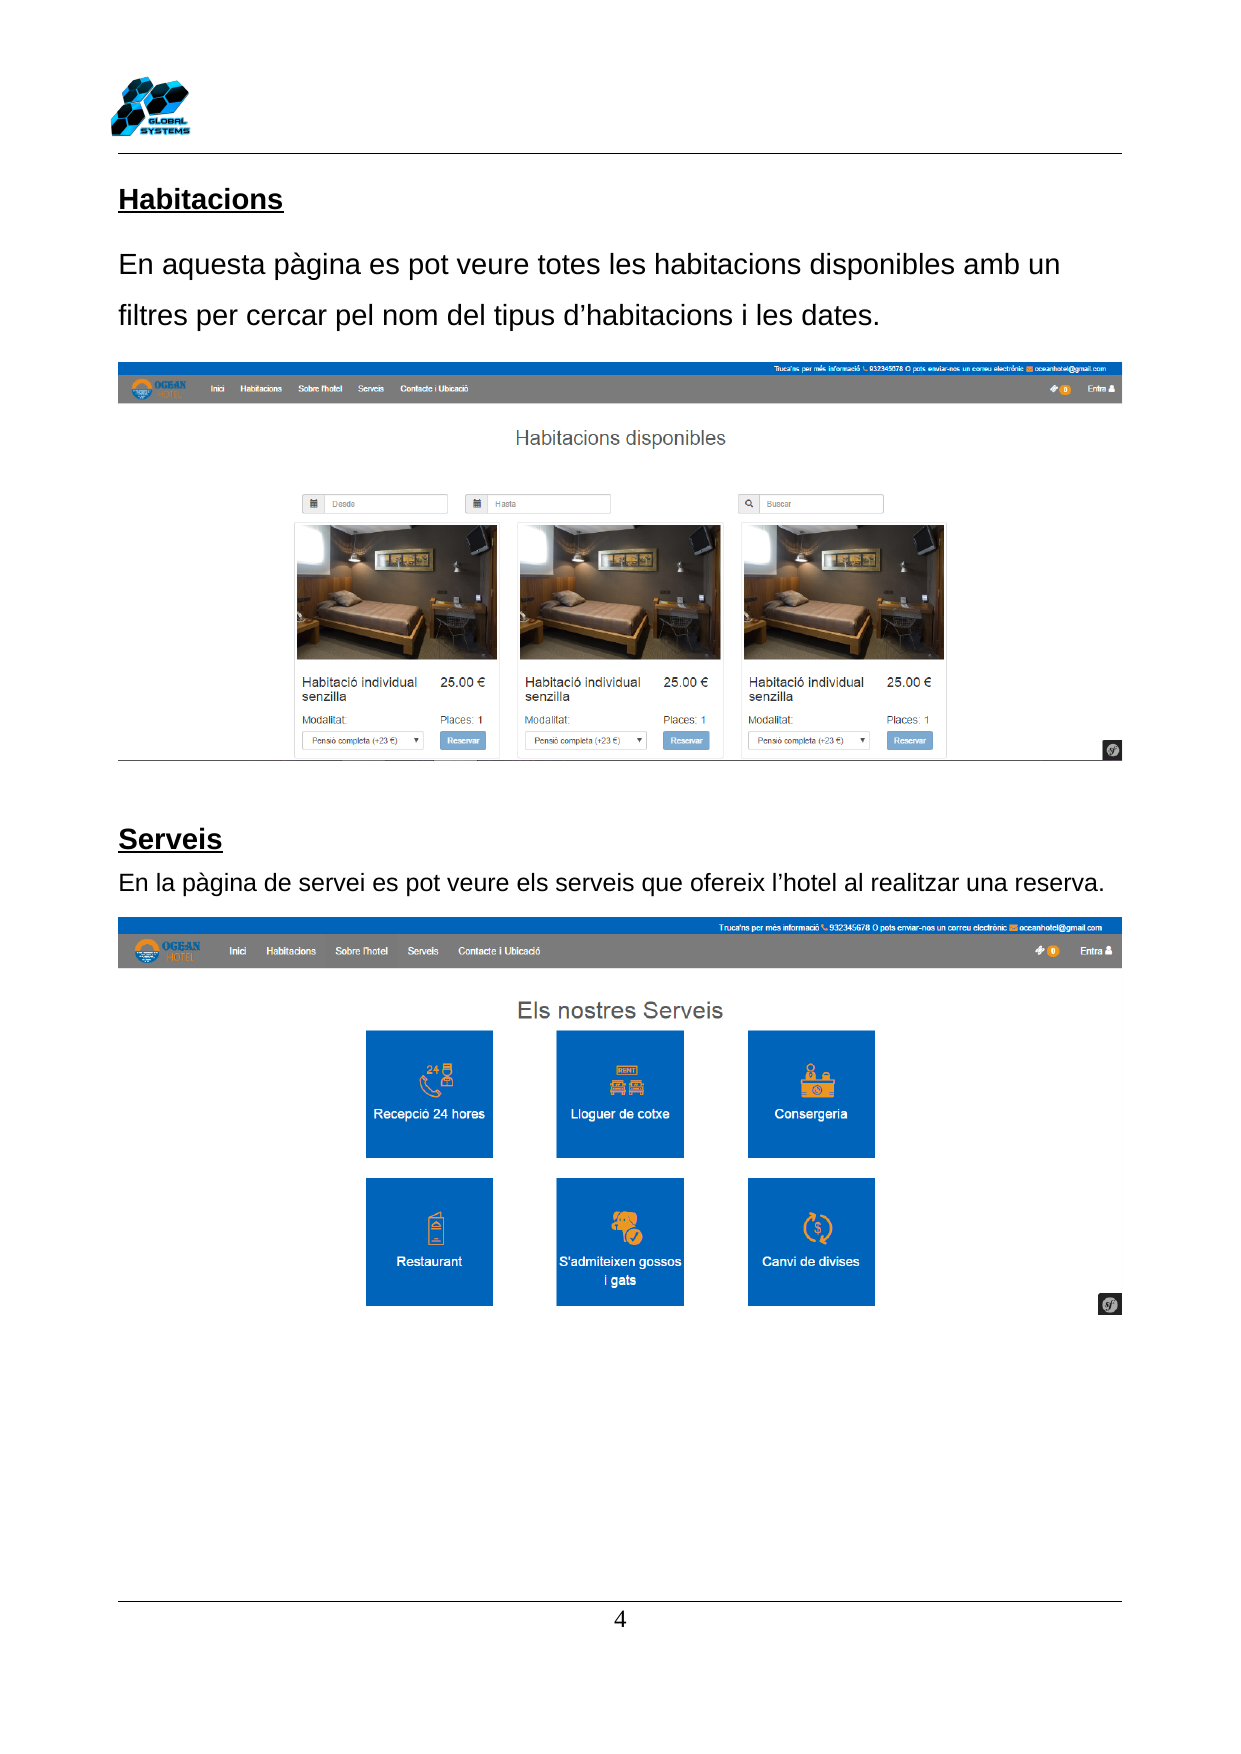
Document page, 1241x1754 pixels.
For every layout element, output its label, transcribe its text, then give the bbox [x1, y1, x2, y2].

text En la pàgina de servei es pot veure els serveis que ofereix l’hotel al realitzar una reserva. [118, 868, 1122, 897]
text En aquesta pàgina es pot veure totes les habitacions disponibles amb un filtres per cercar pel nom del tipus d’habitacions i les dates. [118, 247, 1122, 331]
text Habitacions [118, 182, 1122, 216]
subtitle Serveis [118, 822, 1122, 855]
picture [107, 61, 194, 148]
picture [118, 917, 1123, 1315]
picture [118, 362, 1123, 761]
